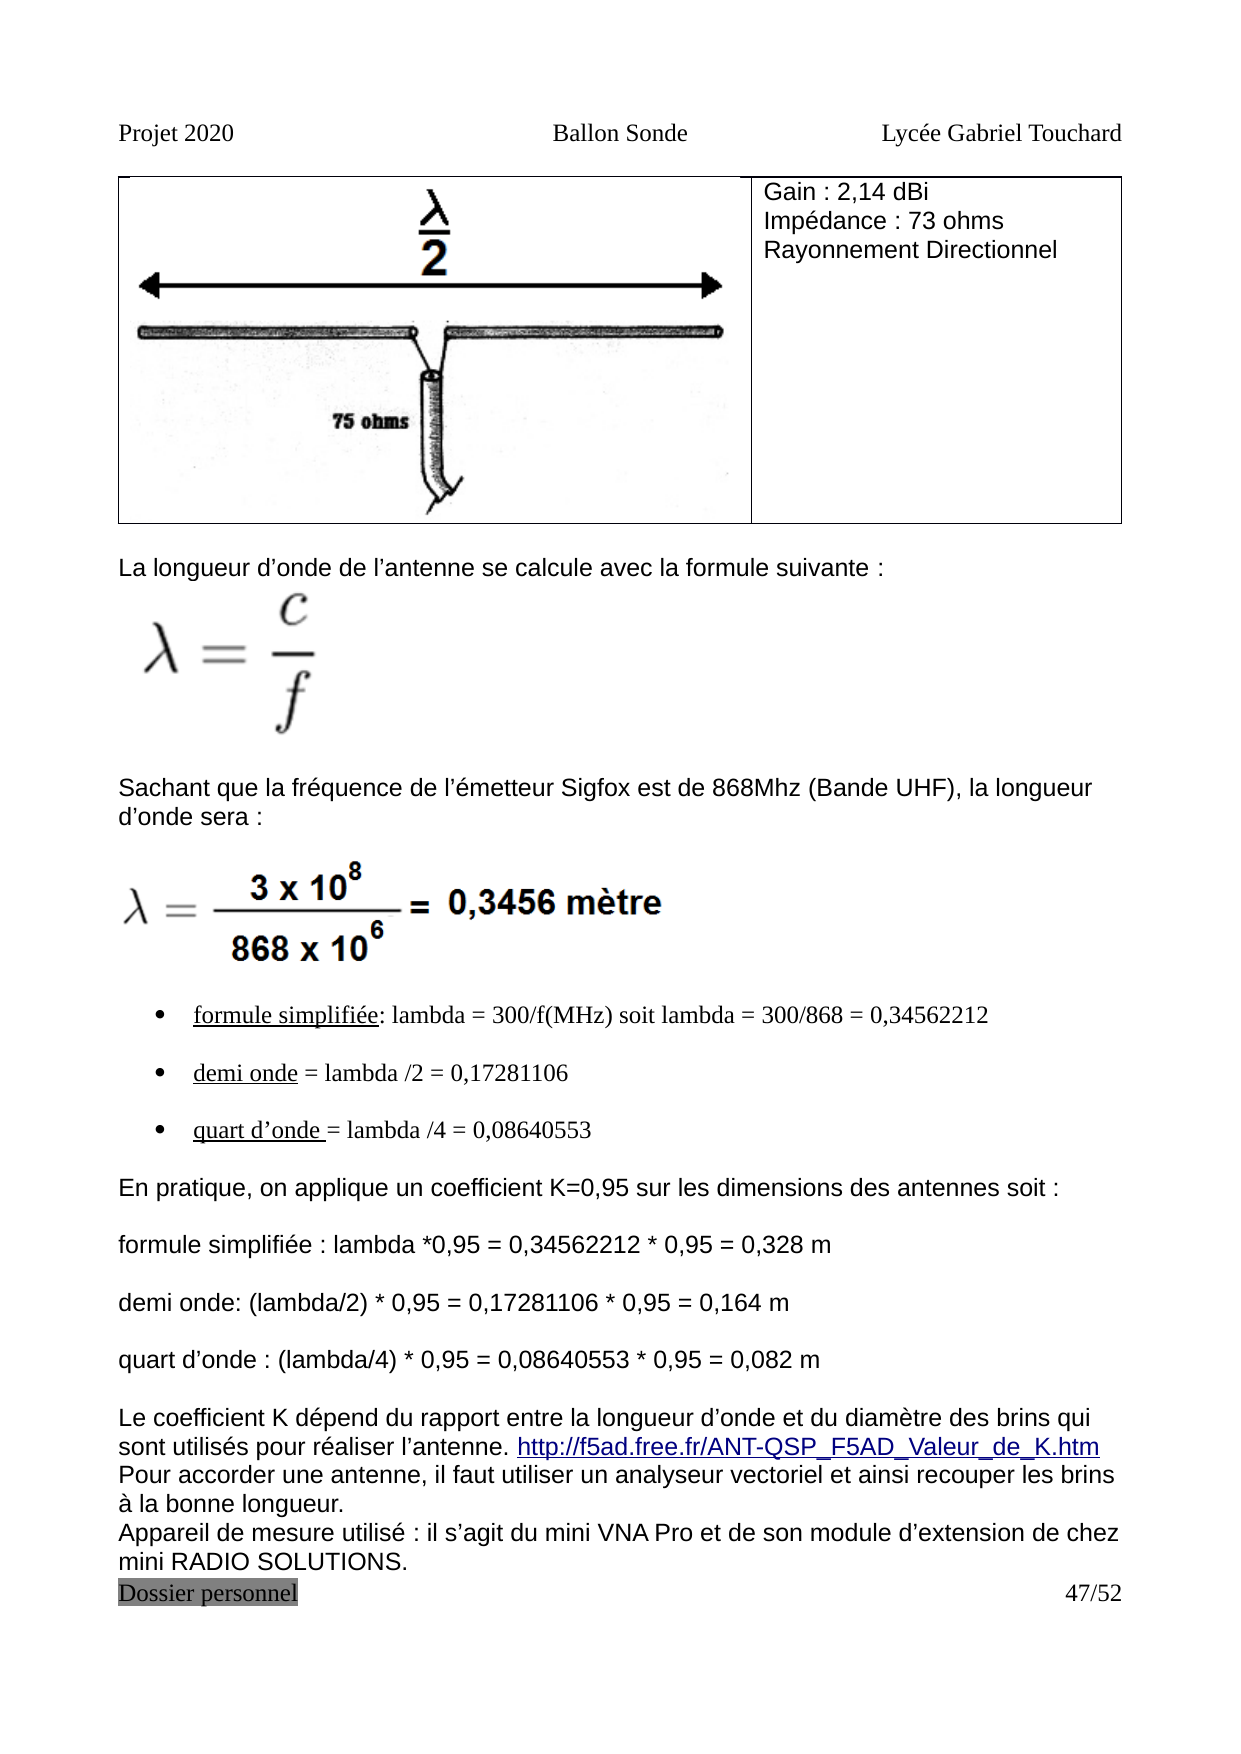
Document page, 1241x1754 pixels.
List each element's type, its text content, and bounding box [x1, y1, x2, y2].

text Le coefficient K dépend du rapport entre la longueur d’onde et du diamètre des brins qui sont utilisés pour réaliser l’antenne. http://f5ad.free.fr/ANT-QSP_F5AD_Valeur_de_K.htm [118, 1403, 1122, 1460]
list quart d’onde = lambda /4 = 0,08640553 [156, 1115, 1122, 1144]
table_header Gain : 2,14 dBi Impédance : 73 ohms Rayonnement Directionnel [752, 178, 1121, 523]
text Pour accorder une antenne, il faut utiliser un analyseur vectoriel et ainsi recouper les brins à la bonne longueur. [118, 1460, 1122, 1518]
text En pratique, on applique un coefficient K=0,95 sur les dimensions des antennes soit : [118, 1173, 1122, 1202]
list formule simplifiée: lambda = 300/f(MHz) soit lambda = 300/868 = 0,34562212 [156, 1000, 1122, 1029]
text formule simplifiée : lambda *0,95 = 0,34562212 * 0,95 = 0,328 m [118, 1230, 1122, 1259]
text demi onde: (lambda/2) * 0,95 = 0,17281106 * 0,95 = 0,164 m [118, 1288, 1122, 1317]
text quart d’onde : (lambda/4) * 0,95 = 0,08640553 * 0,95 = 0,082 m [118, 1345, 1122, 1374]
text Sachant que la fréquence de l’émetteur Sigfox est de 868Mhz (Bande UHF), la longueur d’onde sera : [118, 773, 1122, 830]
text La longueur d’onde de l’antenne se calcule avec la formule suivante : [118, 553, 1122, 582]
table_header [741, 178, 751, 523]
picture [118, 581, 353, 743]
list demi onde = lambda /2 = 0,17281106 [156, 1058, 1122, 1087]
picture [118, 859, 669, 971]
table_header [119, 178, 130, 523]
text Appareil de mesure utilisé : il s’agit du mini VNA Pro et de son module d’extension de chez mini RADIO SOLUTIONS. [118, 1518, 1122, 1575]
